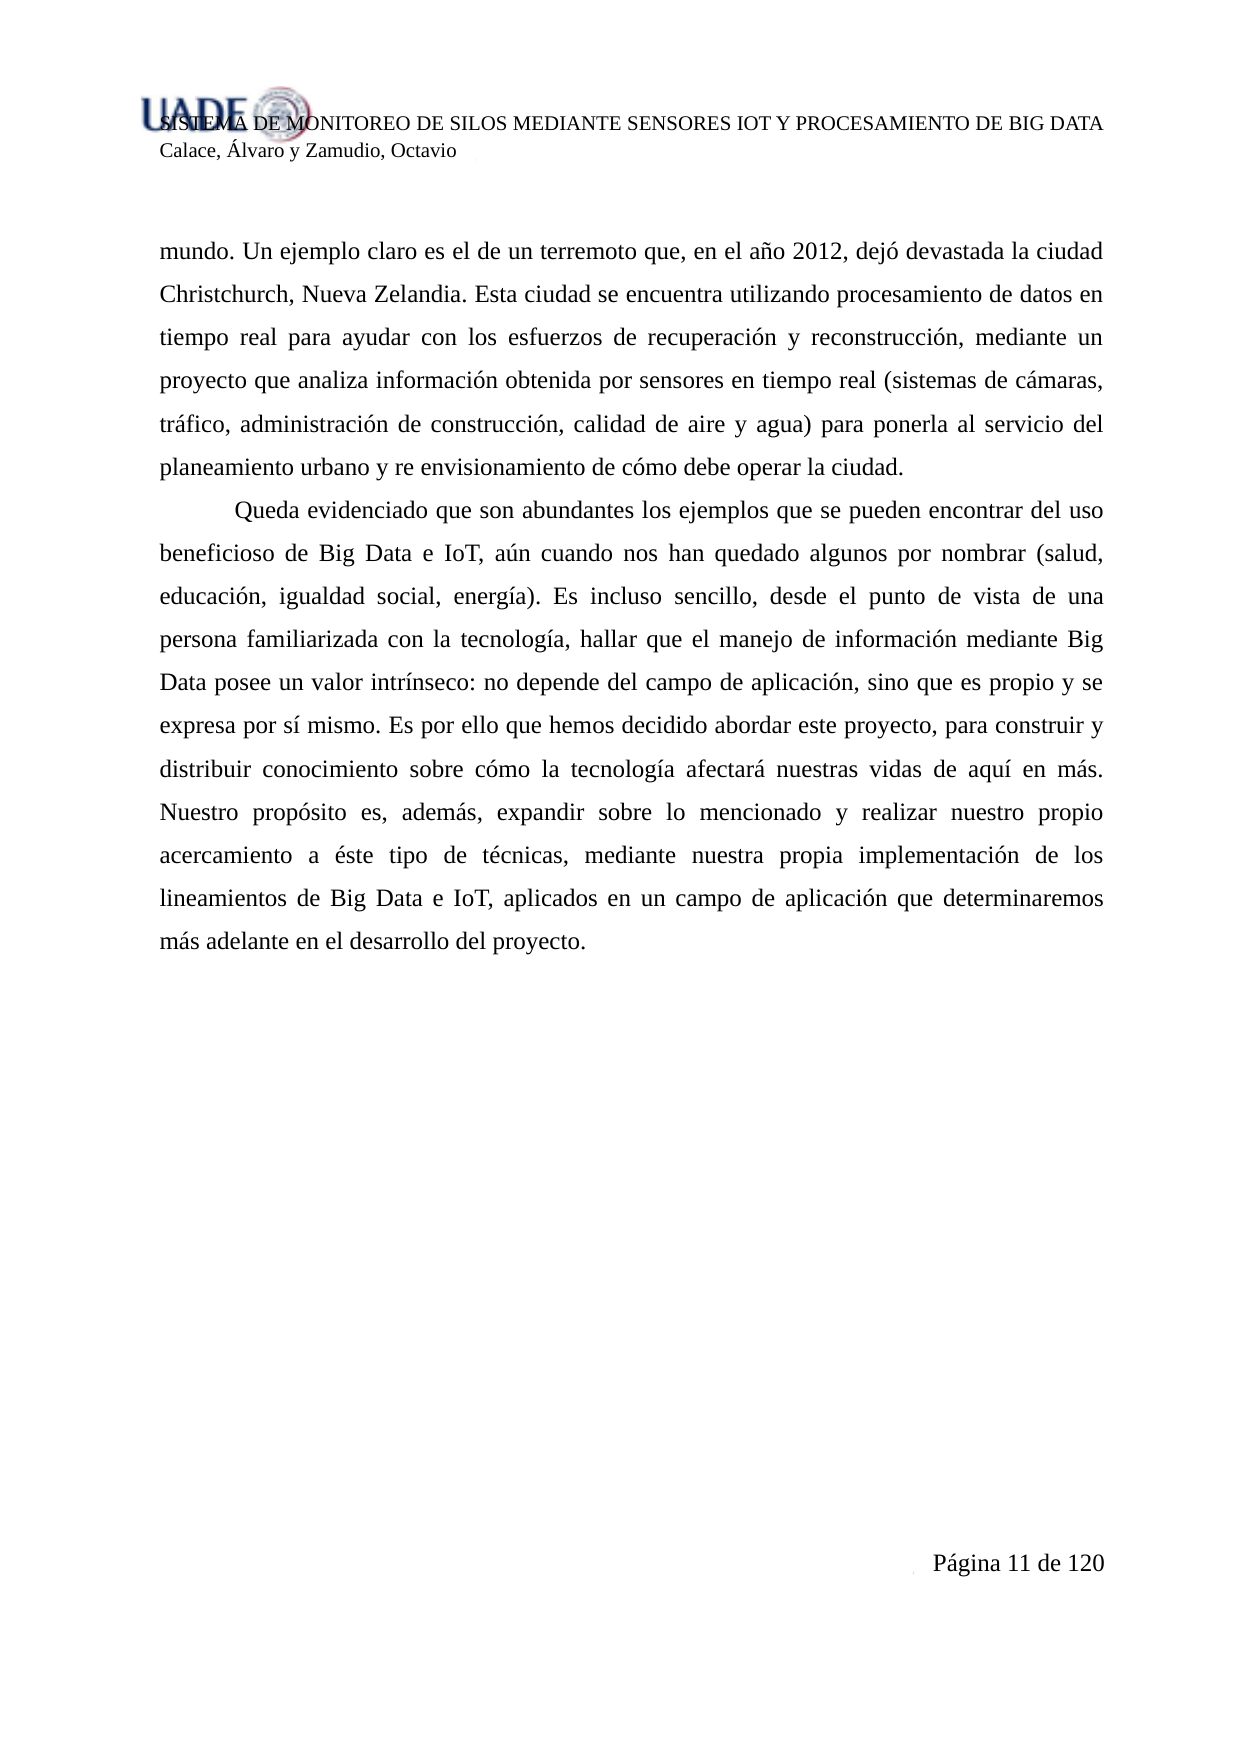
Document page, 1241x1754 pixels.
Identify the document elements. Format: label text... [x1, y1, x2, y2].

text mundo. Un ejemplo claro es el de un terremoto que, en el año 2012, dejó devastada la ciudad Christchurch, Nueva Zelandia. Esta ciudad se encuentra utilizando procesamiento de datos en tiempo real para ayudar con los esfuerzos de recuperación y reconstrucción, mediante un proyecto que analiza información obtenida por sensores en tiempo real (sistemas de cámaras, tráfico, administración de construcción, calidad de aire y agua) para ponerla al servicio del planeamiento urbano y re envisionamiento de cómo debe operar la ciudad. [159, 236, 1104, 481]
picture [140, 86, 314, 146]
text Queda evidenciado que son abundantes los ejemplos que se pueden encontrar del uso beneficioso de Big Data e IoT, aún cuando nos han quedado algunos por nombrar (salud, educación, igualdad social, energía). Es incluso sencillo, desde el punto de vista de una persona familiarizada con la tecnología, hallar que el manejo de información mediante Big Data posee un valor intrínseco: no depende del campo de aplicación, sino que es propio y se expresa por sí mismo. Es por ello que hemos decidido abordar este proyecto, para construir y distribuir conocimiento sobre cómo la tecnología afectará nuestras vidas de aquí en más. Nuestro propósito es, además, expandir sobre lo mencionado y realizar nuestro propio acercamiento a éste tipo de técnicas, mediante nuestra propia implementación de los lineamientos de Big Data e IoT, aplicados en un campo de aplicación que determinaremos más adelante en el desarrollo del proyecto. [159, 495, 1104, 955]
